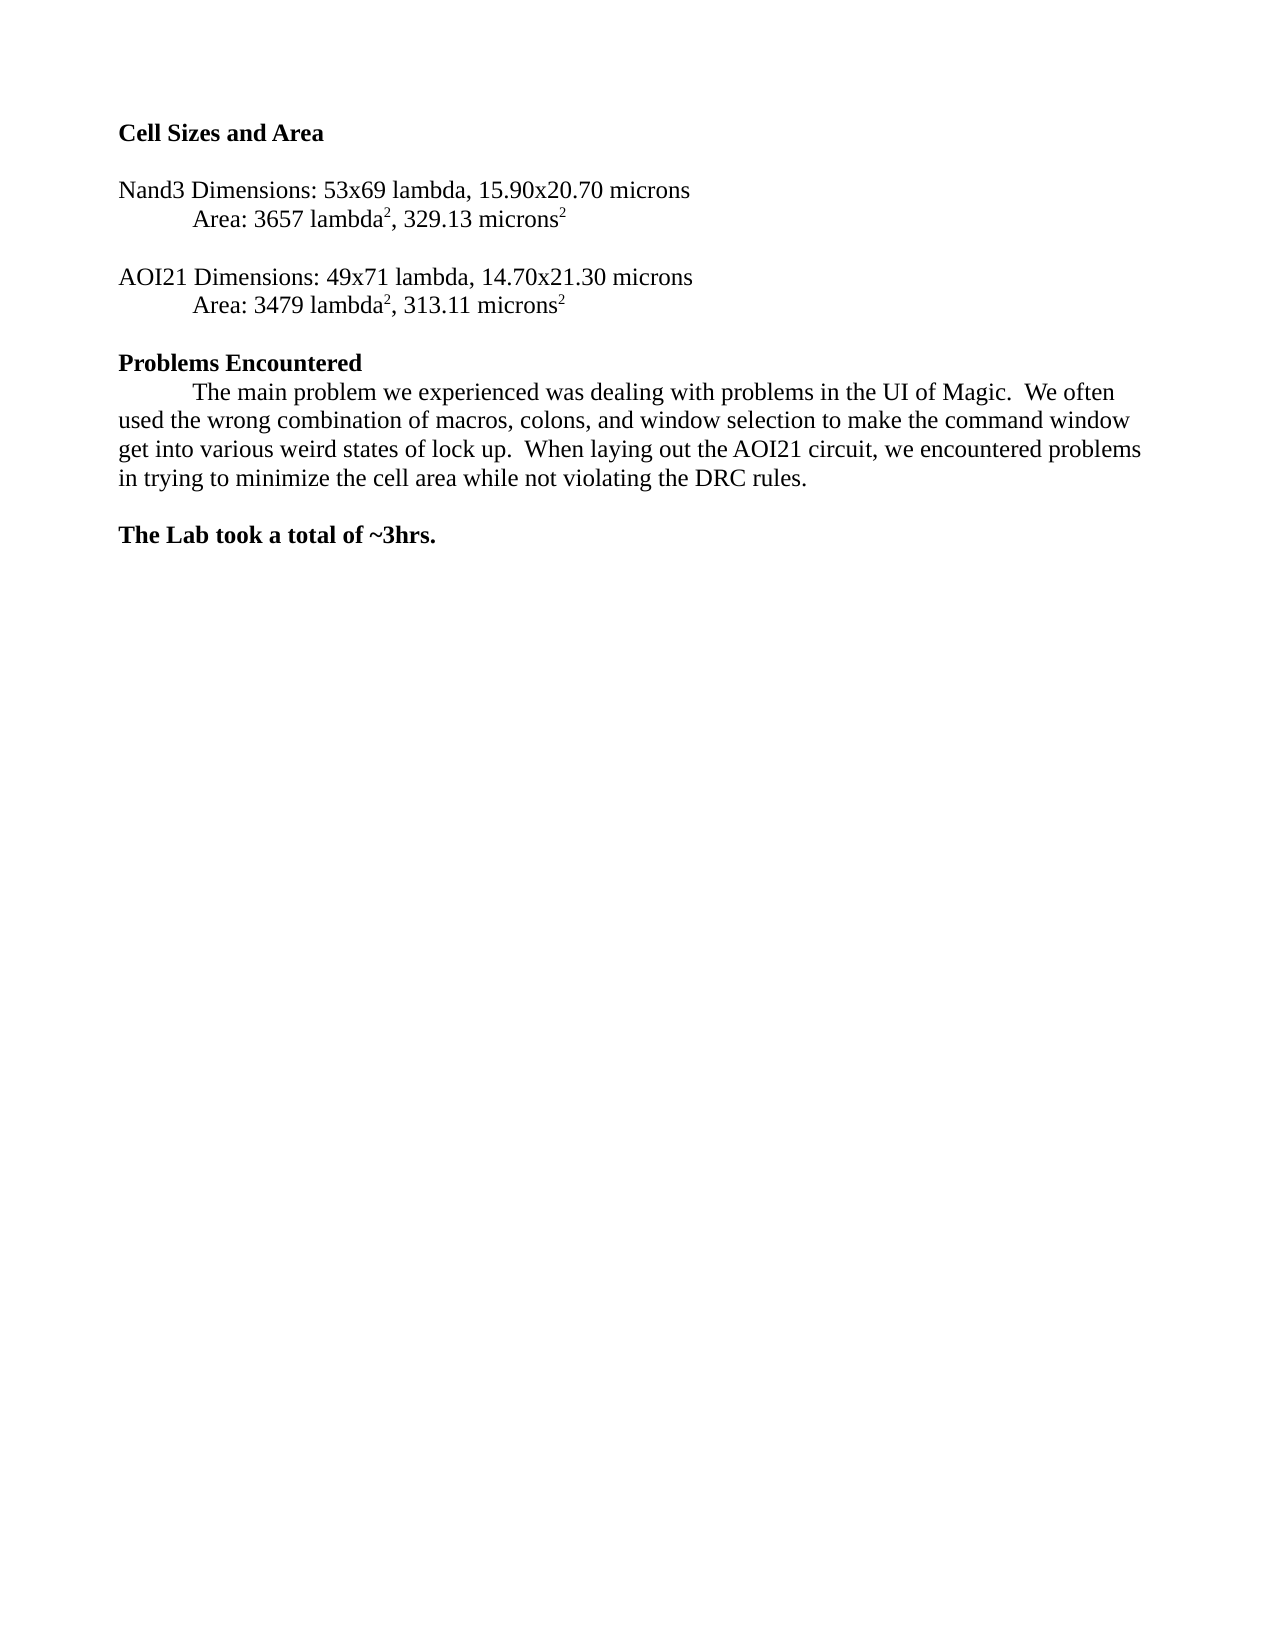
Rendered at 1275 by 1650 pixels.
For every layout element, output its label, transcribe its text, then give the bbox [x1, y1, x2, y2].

text AOI21 Dimensions: 49x71 lambda, 14.70x21.30 microns [118, 262, 1157, 291]
text Area: 3657 lambda2, 329.13 microns2 [118, 204, 1157, 233]
text Area: 3479 lambda2, 313.11 microns2 [118, 291, 1157, 319]
text The main problem we experienced was dealing with problems in the UI of Magic. We often used the wrong combination of macros, colons, and window selection to make the command window get into various weird states of lock up. When laying out the AOI21 circuit, we encountered problems in trying to minimize the cell area while not violating the DRC rules. [118, 377, 1157, 492]
text Problems Encountered [118, 348, 1157, 377]
text Cell Sizes and Area [118, 118, 1157, 147]
text Nand3 Dimensions: 53x69 lambda, 15.90x20.70 microns [118, 176, 1157, 204]
text The Lab took a total of ~3hrs. [118, 521, 1157, 549]
